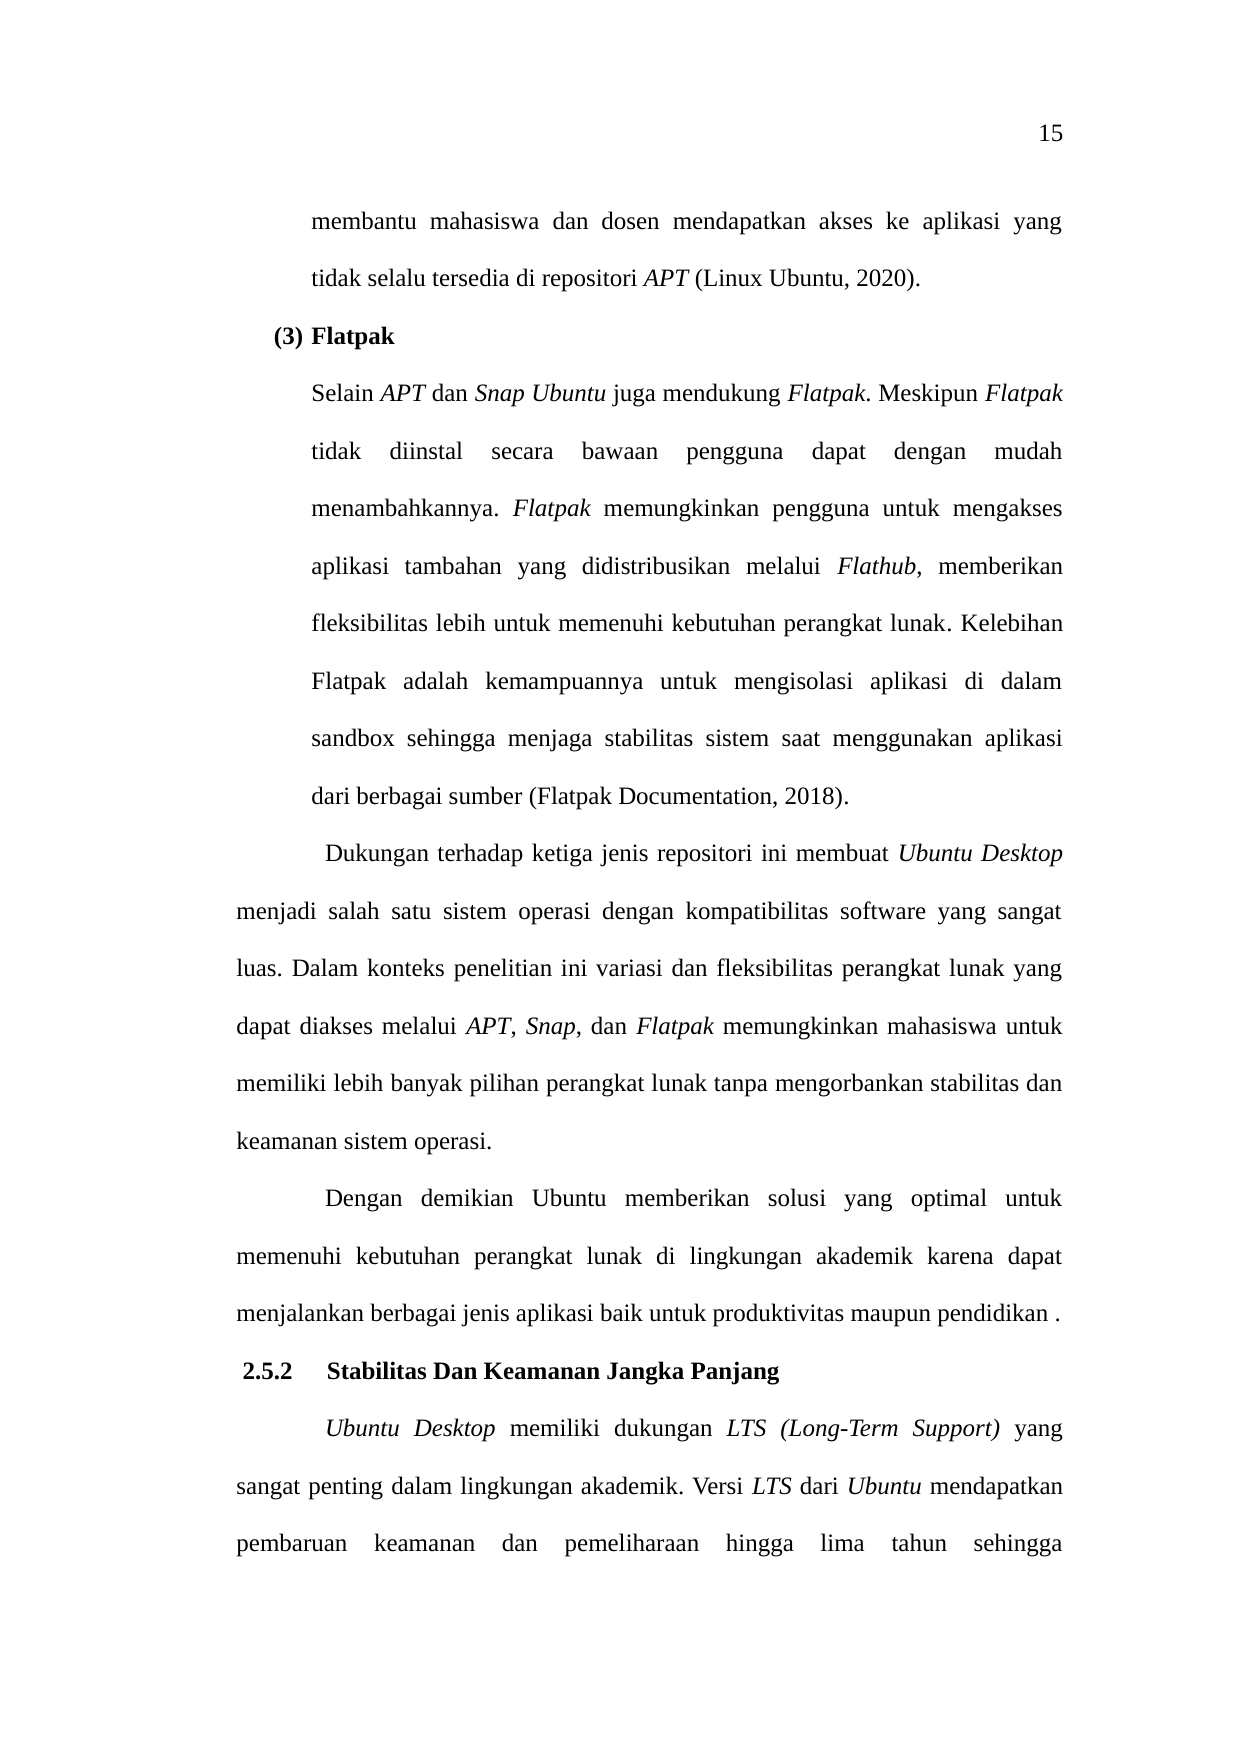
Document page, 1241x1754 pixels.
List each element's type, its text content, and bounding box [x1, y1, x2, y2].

text Ubuntu Desktop memiliki dukungan LTS (Long-Term Support) yang sangat penting dalam lingkungan akademik. Versi LTS dari Ubuntu mendapatkan pembaruan keamanan dan pemeliharaan hingga lima tahun sehingga [236, 1413, 1063, 1557]
list membantu mahasiswa dan dosen mendapatkan akses ke aplikasi yang tidak selalu tersedia di repositori APT (Linux Ubuntu, 2020)⁠. [274, 206, 1063, 292]
subtitle Stabilitas dan Keamanan Jangka Panjang [236, 1356, 1063, 1385]
text Dengan demikian Ubuntu memberikan solusi yang optimal untuk memenuhi kebutuhan perangkat lunak di lingkungan akademik karena dapat menjalankan berbagai jenis aplikasi baik untuk produktivitas maupun pendidikan . [236, 1183, 1063, 1327]
list Flatpak Selain APT dan Snap Ubuntu juga mendukung Flatpak. Meskipun Flatpak tidak diinstal secara bawaan pengguna dapat dengan mudah menambahkannya. Flatpak memungkinkan pengguna untuk mengakses aplikasi tambahan yang didistribusikan melalui Flathub, memberikan fleksibilitas lebih untuk memenuhi kebutuhan perangkat lunak. Kelebihan Flatpak adalah kemampuannya untuk mengisolasi aplikasi di dalam sandbox sehingga menjaga stabilitas sistem saat menggunakan aplikasi dari berbagai sumber (Flatpak Documentation, 2018). [274, 321, 1063, 810]
text Dukungan terhadap ketiga jenis repositori ini membuat Ubuntu Desktop menjadi salah satu sistem operasi dengan kompatibilitas software yang sangat luas. Dalam konteks penelitian ini variasi dan fleksibilitas perangkat lunak yang dapat diakses melalui APT, Snap, dan Flatpak memungkinkan mahasiswa untuk memiliki lebih banyak pilihan perangkat lunak tanpa mengorbankan stabilitas dan keamanan sistem operasi. [236, 838, 1063, 1155]
